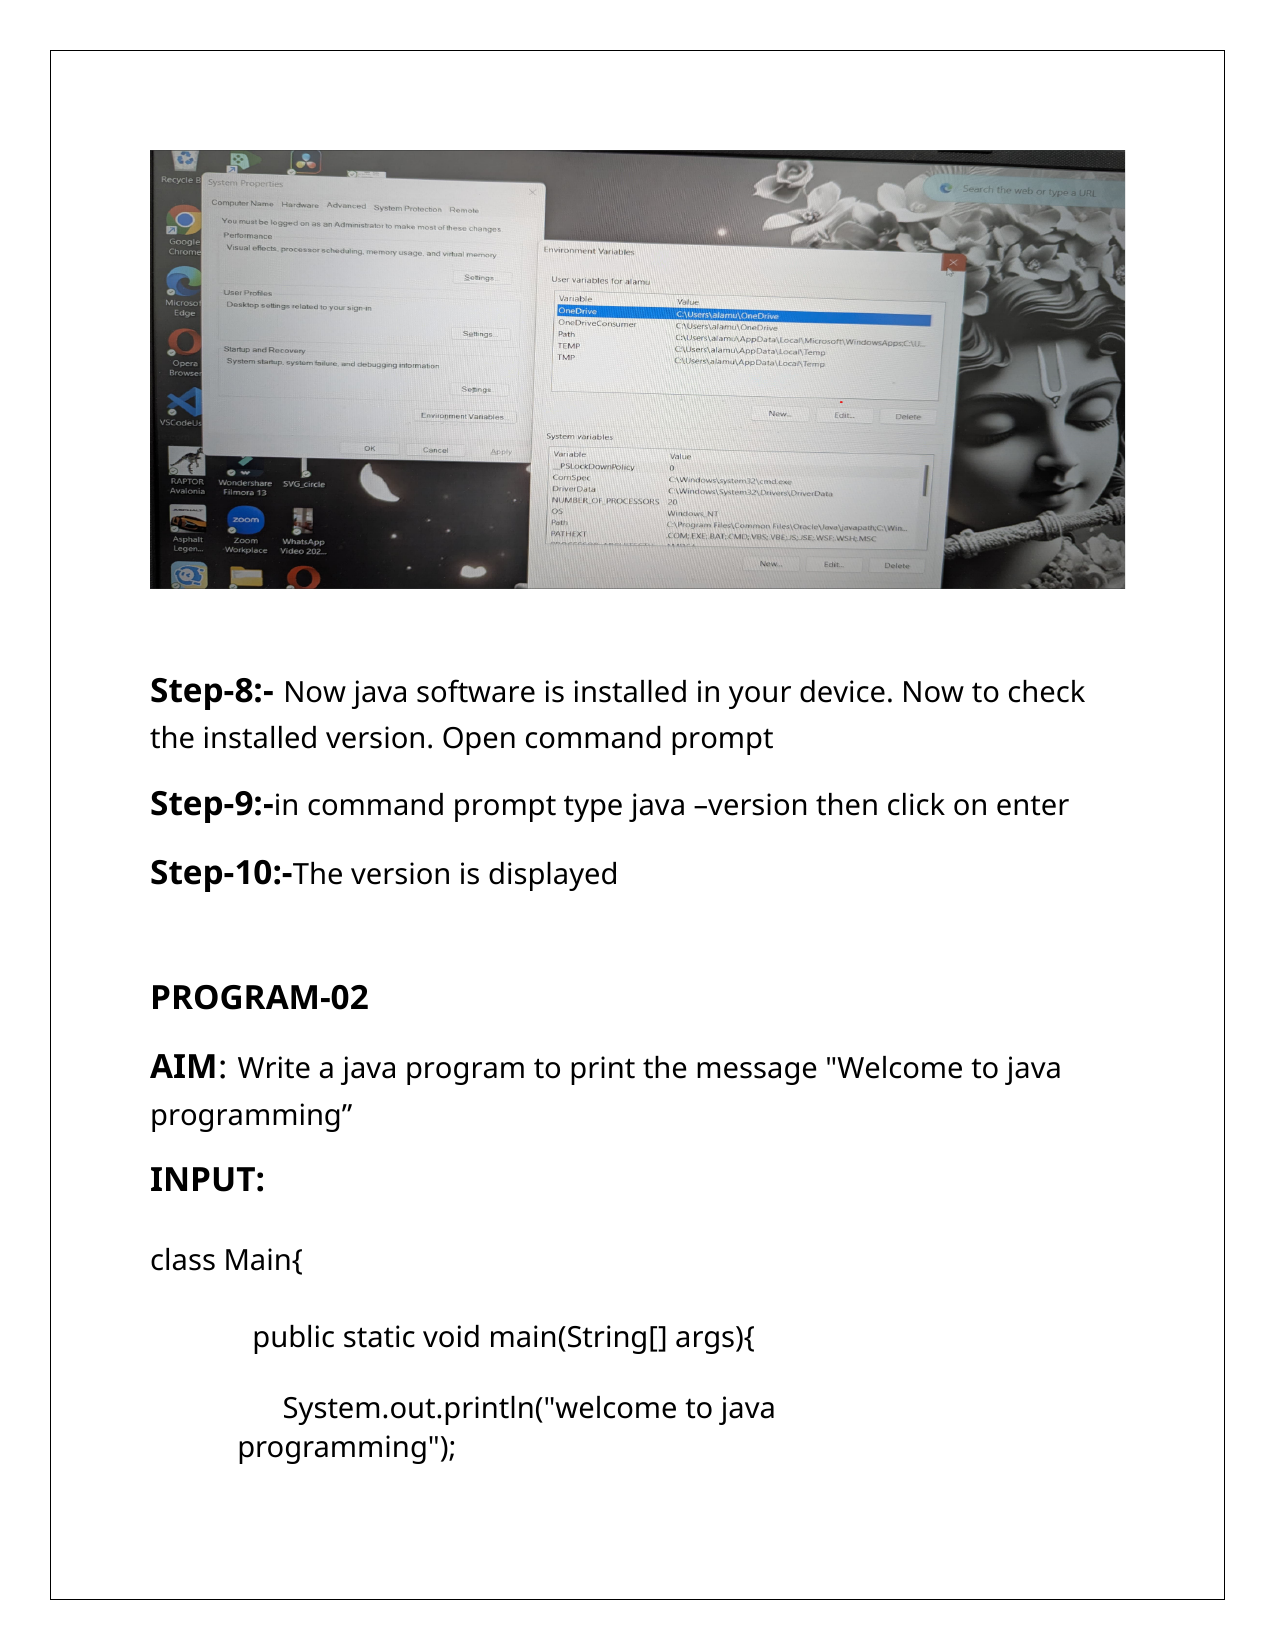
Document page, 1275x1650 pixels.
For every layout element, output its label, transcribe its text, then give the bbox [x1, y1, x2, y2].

text class Main{ [150, 1239, 917, 1279]
list public static void main(String[] args){ [237, 1316, 917, 1356]
text AIM: Write a java program to print the message "Welcome to java programming” [150, 1042, 1125, 1133]
text Step-10:-The version is displayed [150, 849, 1125, 894]
text Step-9:-in command prompt type java –version then click on enter [150, 780, 1125, 825]
text PROGRAM-02 [150, 973, 1125, 1019]
text INPUT: [150, 1156, 917, 1201]
text Step-8:- Now java software is installed in your device. Now to check the installed version. Open command prompt [150, 666, 1125, 757]
list System.out.println("welcome to java programming"); [237, 1387, 917, 1466]
